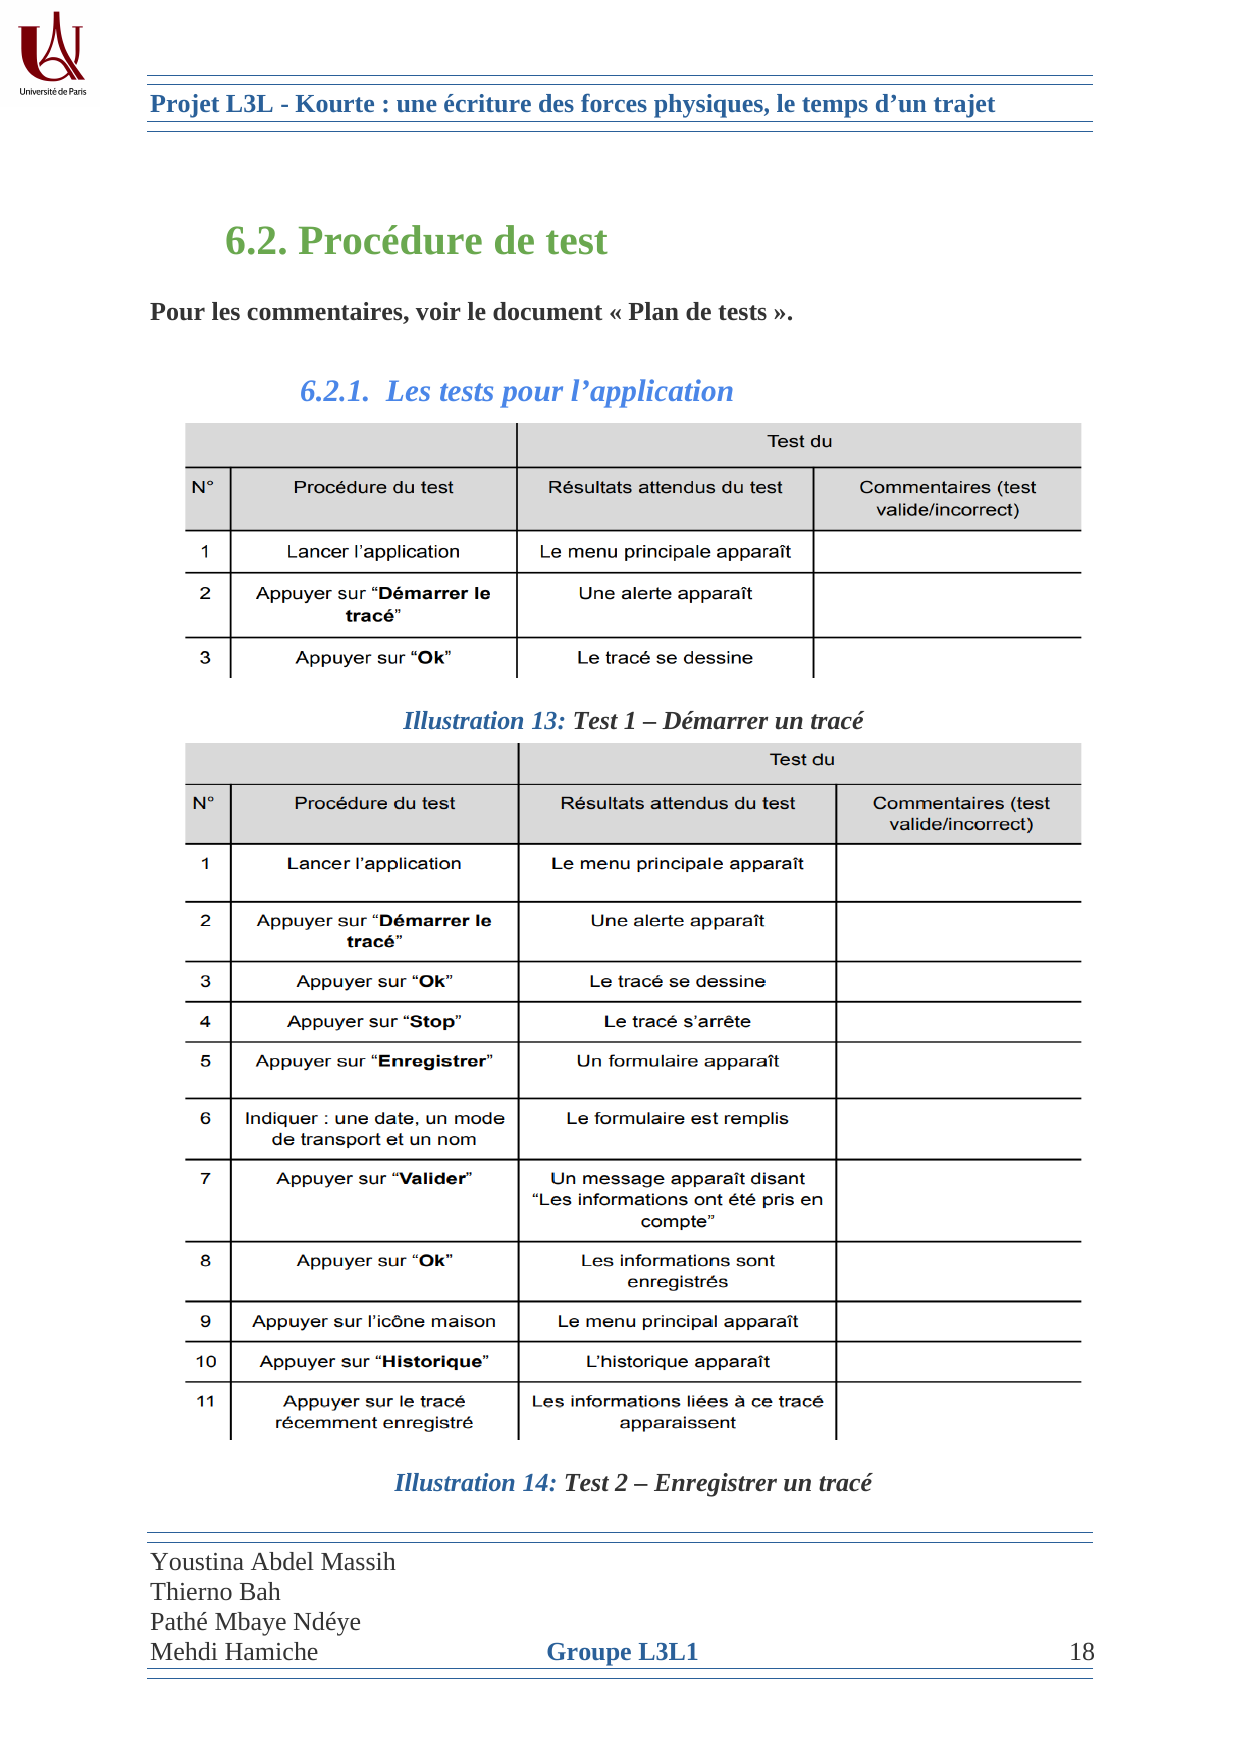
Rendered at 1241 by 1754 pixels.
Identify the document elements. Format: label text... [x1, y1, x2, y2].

text Pour les commentaires, voir le document « Plan de tests ». [150, 296, 1090, 326]
subtitle 6.2.1. Les tests pour l’application [225, 372, 1090, 408]
text Illustration 13: Test 1 – Démarrer un tracé [185, 678, 1081, 735]
picture [185, 423, 1082, 678]
text Illustration 14: Test 2 – Enregistrer un tracé [185, 1440, 1081, 1497]
picture [185, 743, 1082, 1440]
picture [0, 0, 101, 107]
subtitle 6.2. Procédure de test [150, 215, 1090, 263]
